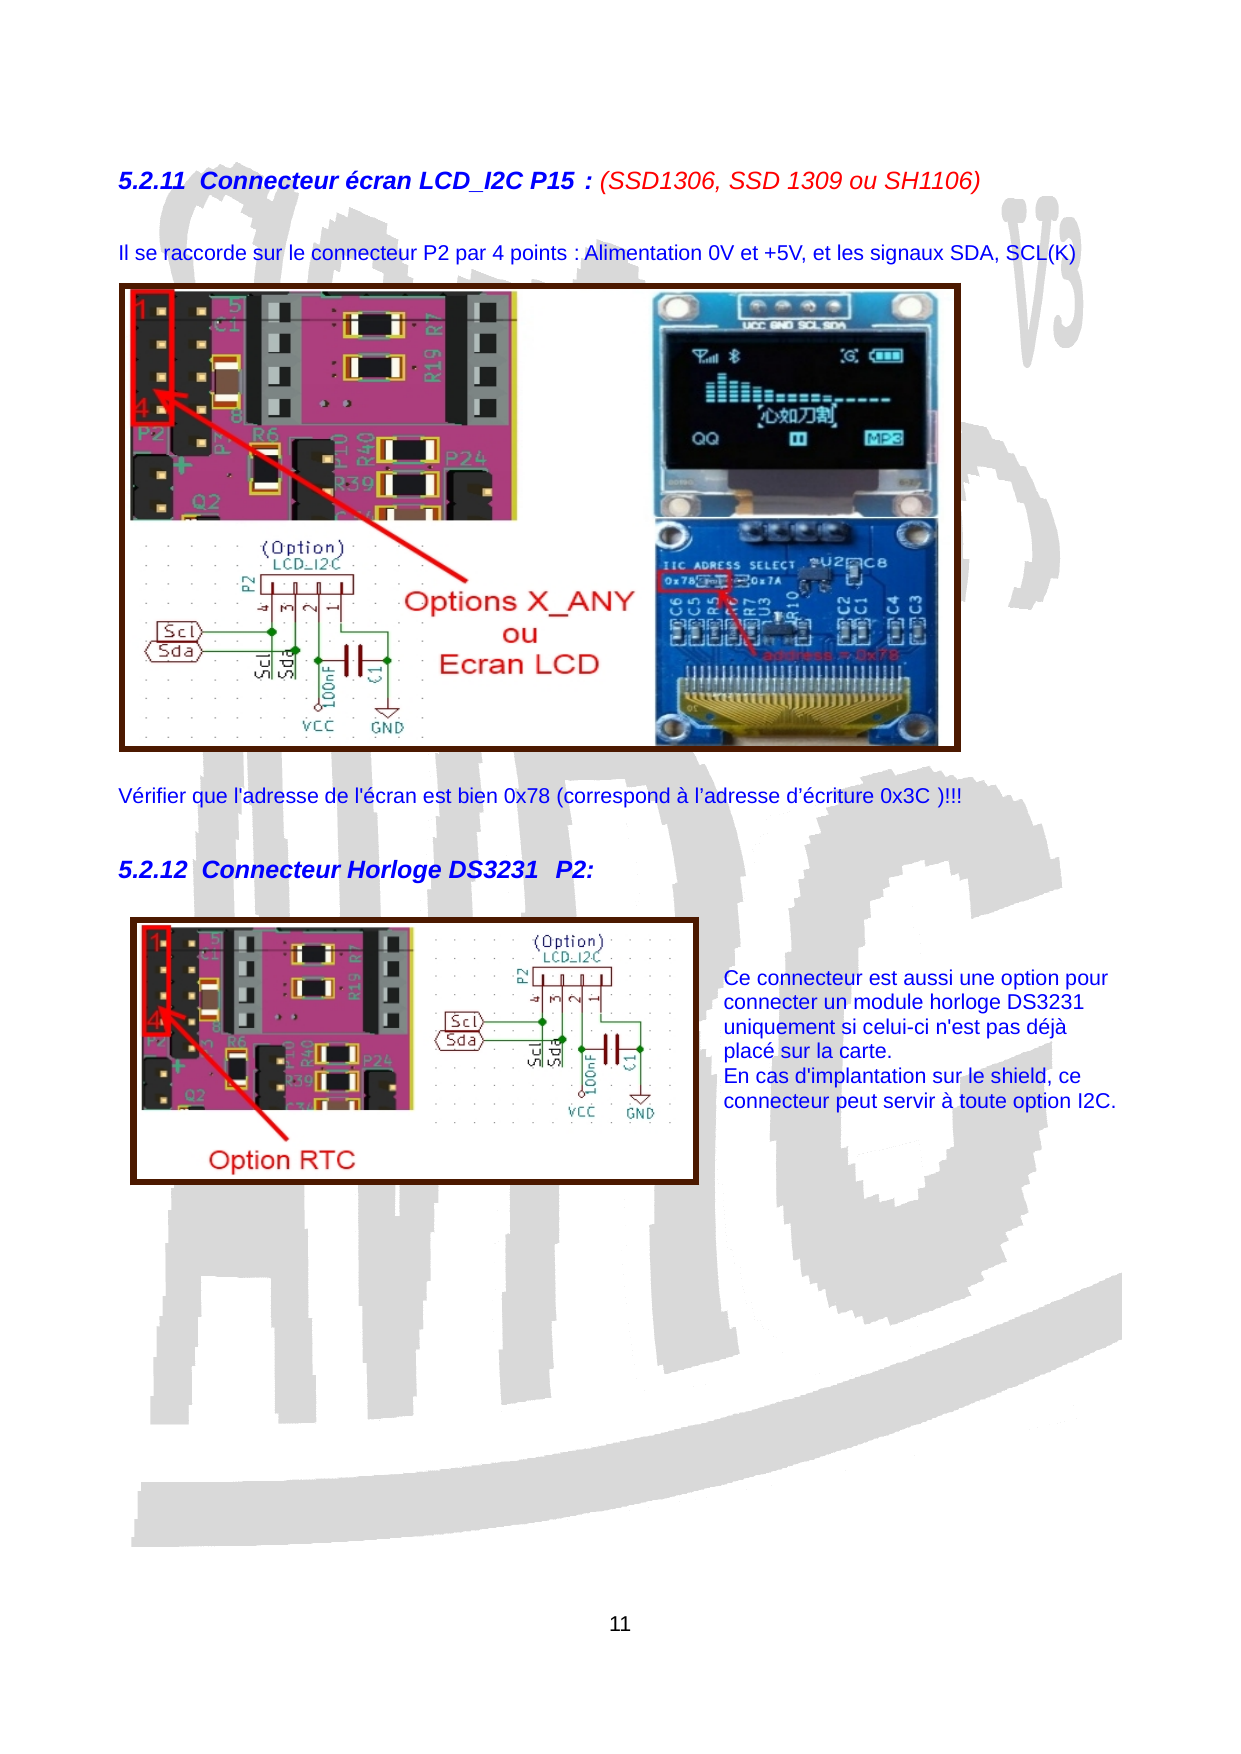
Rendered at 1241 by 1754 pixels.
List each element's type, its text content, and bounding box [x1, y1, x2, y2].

text Il se raccorde sur le connecteur P2 par 4 points : Alimentation 0V et +5V, et les signaux SDA, SCL(K) [118, 240, 1122, 264]
text uniquement si celui-ci n'est pas déjà placé sur la carte. [699, 1014, 1122, 1063]
picture [125, 289, 954, 746]
text Vérifier que l'adresse de l'écran est bien 0x78 (correspond à l’adresse d’écriture 0x3C )!!! [118, 783, 1122, 808]
subtitle 5.2.12 Connecteur Horloge DS3231 P2: [118, 855, 1122, 884]
text En cas d'implantation sur le shield, ce connecteur peut servir à toute option I2C. [699, 1063, 1122, 1113]
text Ce connecteur est aussi une option pour connecter un module horloge DS3231 [699, 965, 1122, 1014]
picture [137, 923, 693, 1179]
subtitle 5.2.11 Connecteur écran LCD_I2C P15 : (SSD1306, SSD 1309 ou SH1106) [118, 166, 1122, 194]
